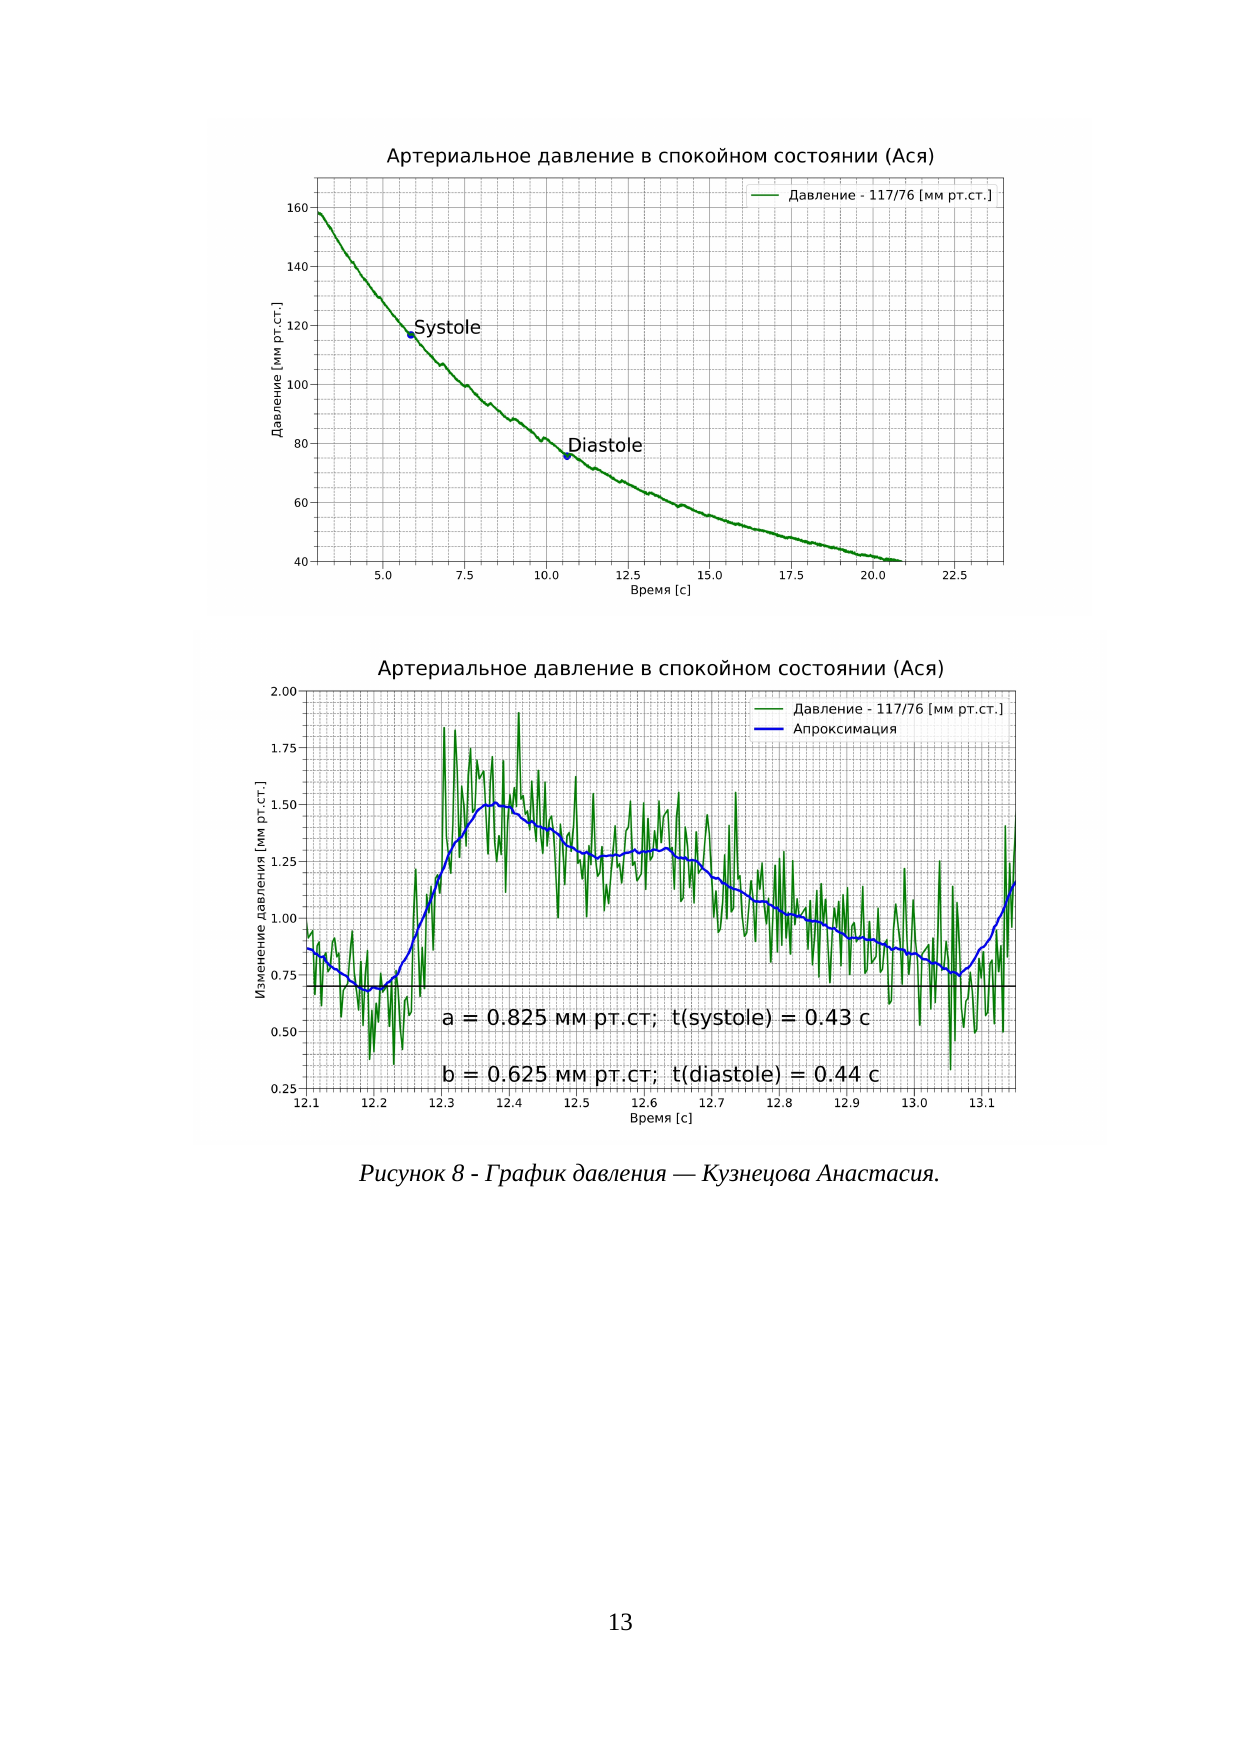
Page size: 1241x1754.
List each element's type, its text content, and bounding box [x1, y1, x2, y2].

picture [192, 630, 1107, 1145]
text Рисунок 8 - График давления — Кузнецова Анастасия. [118, 1158, 1122, 1187]
picture [207, 118, 1092, 616]
